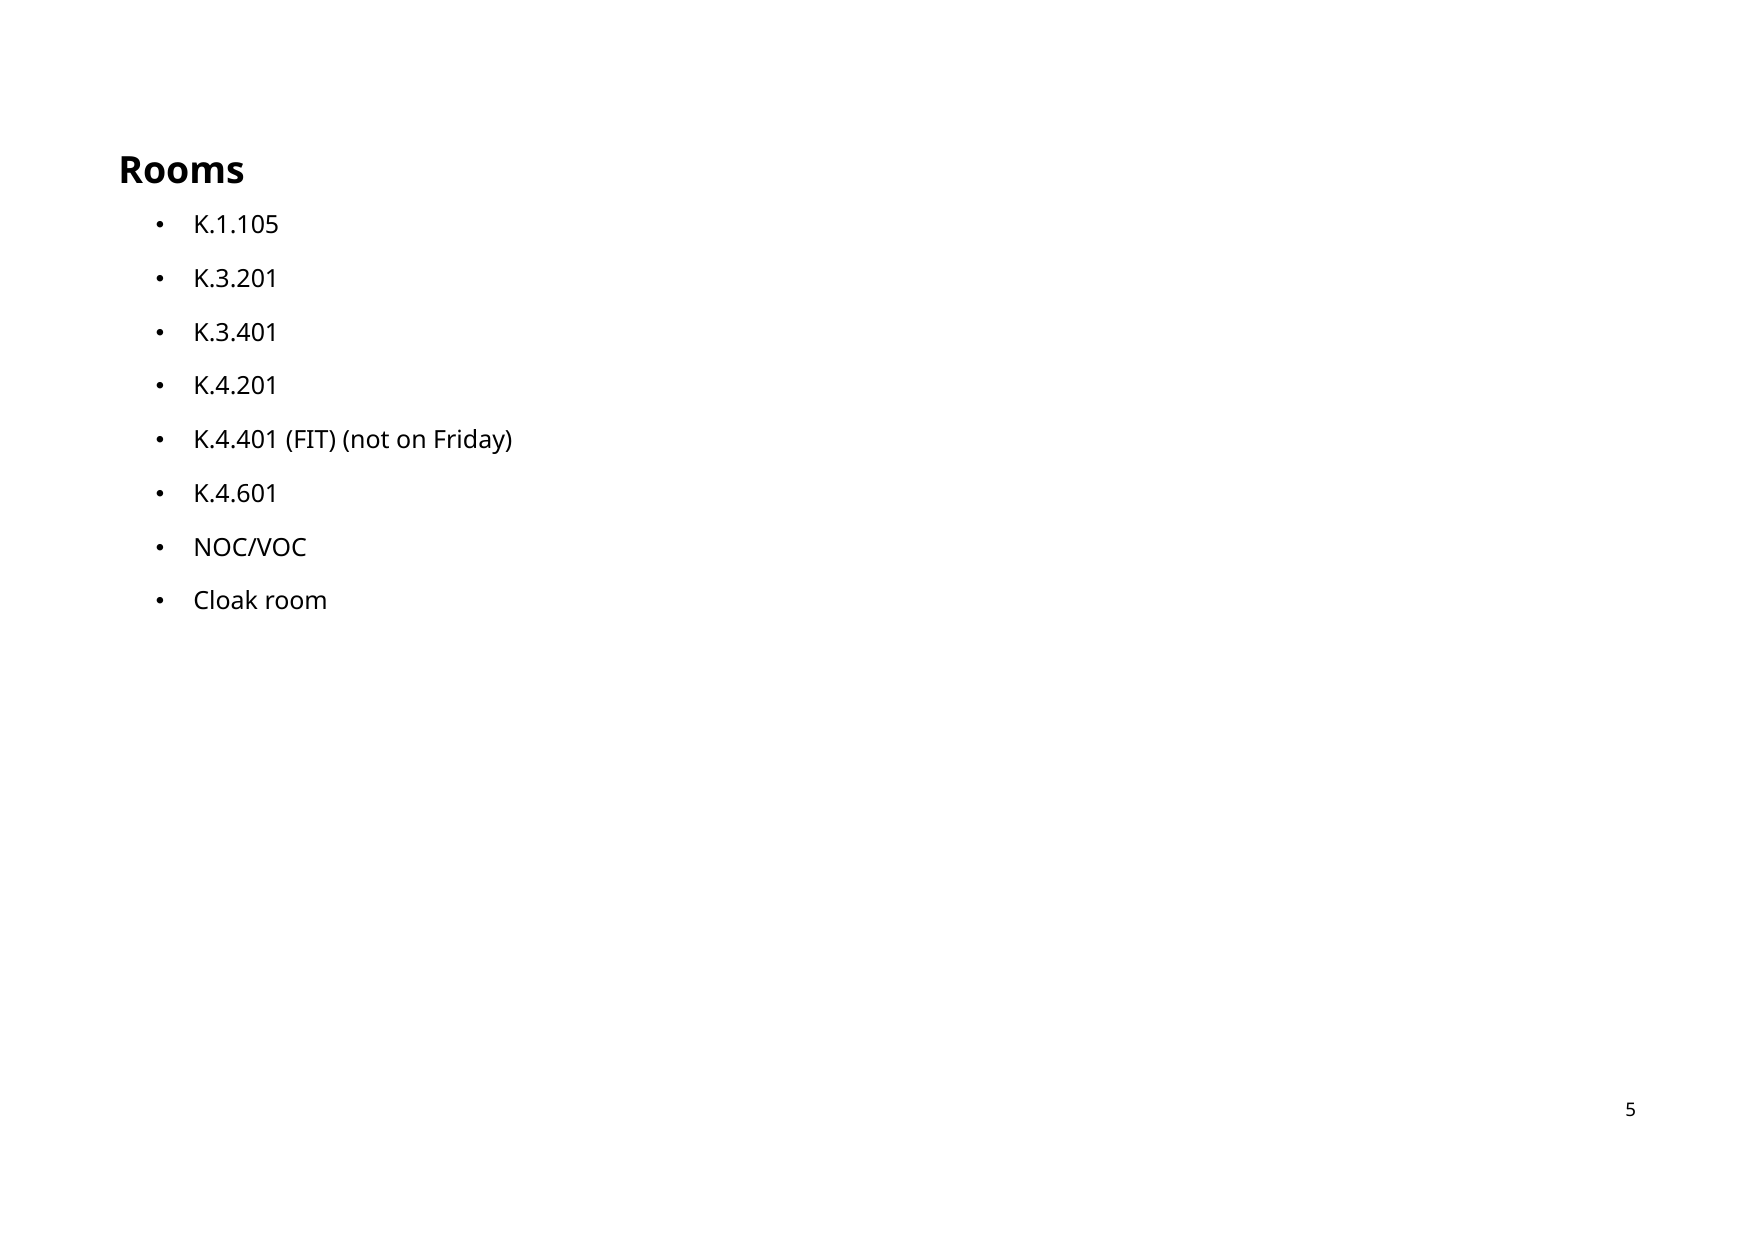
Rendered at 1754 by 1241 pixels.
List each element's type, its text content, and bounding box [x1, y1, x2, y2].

list K.4.401 (FIT) (not on Friday) [156, 422, 1636, 456]
list K.4.201 [156, 368, 1636, 402]
list K.4.601 [156, 475, 1636, 509]
list K.1.105 [156, 207, 1636, 241]
list NOC/VOC [156, 529, 1636, 563]
list K.3.401 [156, 314, 1636, 348]
subtitle Rooms [118, 143, 1636, 194]
list Cloak room [156, 583, 1636, 617]
list K.3.201 [156, 260, 1636, 294]
